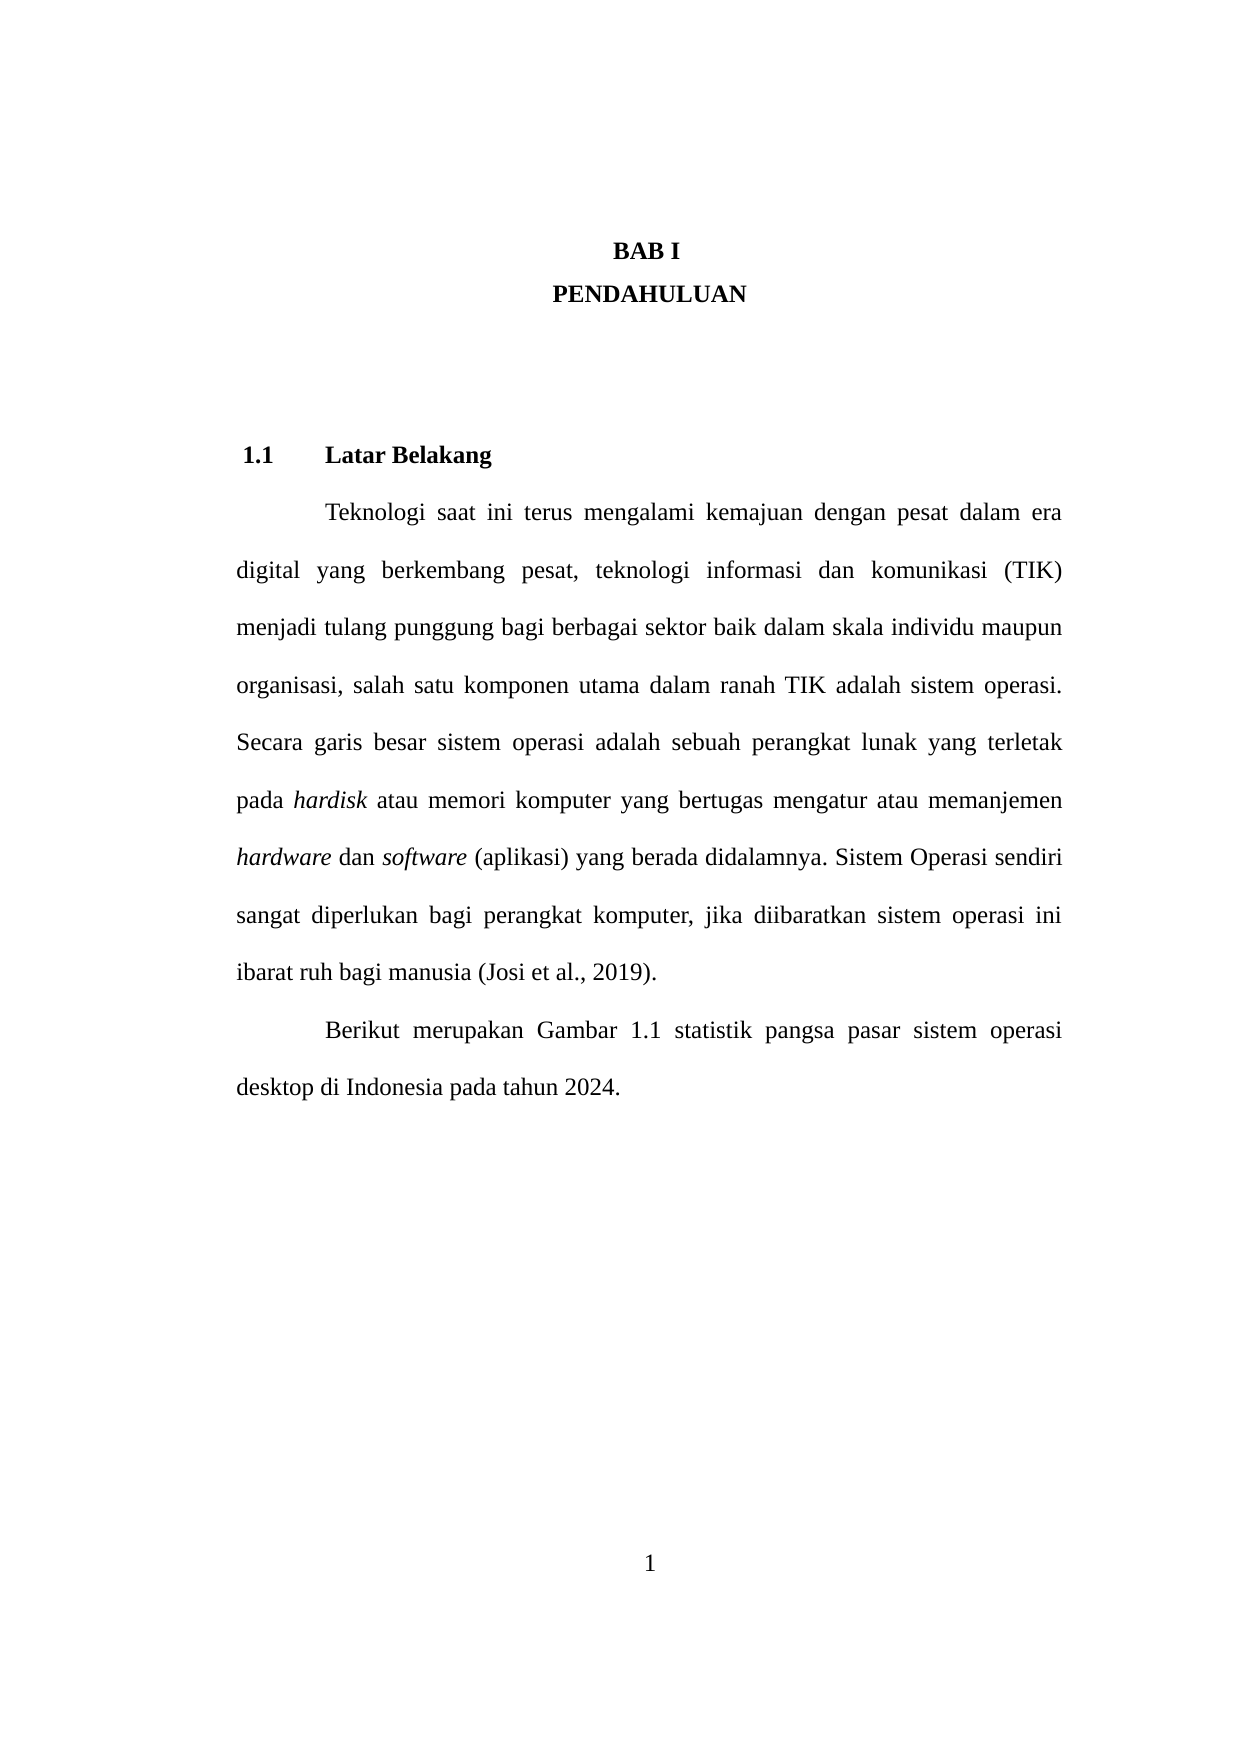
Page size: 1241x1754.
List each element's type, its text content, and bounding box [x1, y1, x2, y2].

text Berikut merupakan Gambar 1.1 statistik pangsa pasar sistem operasi desktop di Indonesia pada tahun 2024. [236, 1015, 1063, 1101]
text Teknologi saat ini terus mengalami kemajuan dengan pesat dalam era digital yang berkembang pesat, teknologi informasi dan komunikasi (TIK) menjadi tulang punggung bagi berbagai sektor baik dalam skala individu maupun organisasi, salah satu komponen utama dalam ranah TIK adalah sistem operasi. Secara garis besar sistem operasi adalah sebuah perangkat lunak yang terletak pada hardisk atau memori komputer yang bertugas mengatur atau memanjemen hardware dan software (aplikasi) yang berada didalamnya. Sistem Operasi sendiri sangat diperlukan bagi perangkat komputer, jika diibaratkan sistem operasi ini ibarat ruh bagi manusia (Josi et al., 2019). [236, 497, 1063, 986]
subtitle PENDAHULUAN [236, 236, 1063, 308]
subtitle Latar Belakang [236, 440, 1063, 468]
